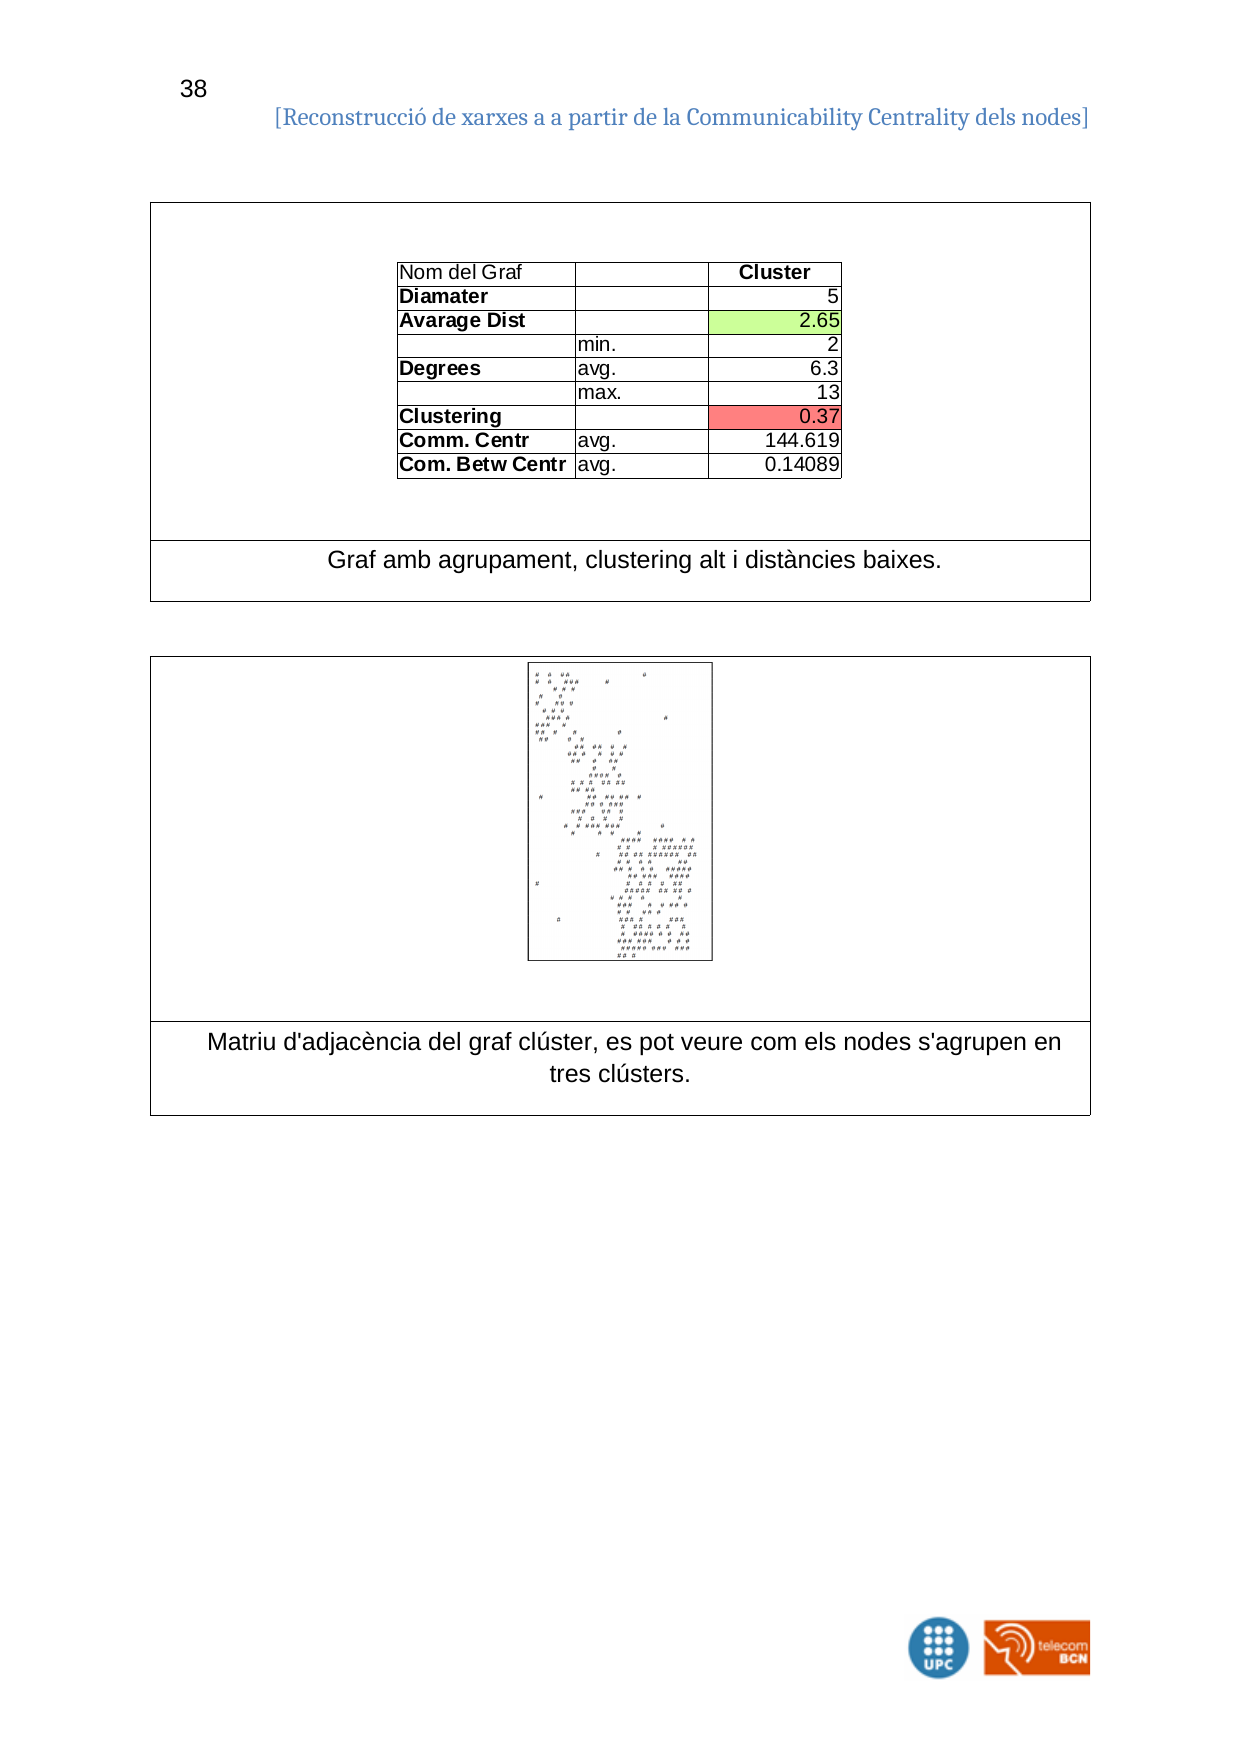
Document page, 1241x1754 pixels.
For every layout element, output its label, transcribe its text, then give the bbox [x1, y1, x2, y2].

table_cell Matriu d'adjacència del graf clúster, es pot veure com els nodes s'agrupen en tres clústers. [151, 1022, 1090, 1115]
picture [904, 1614, 1091, 1681]
table_header [151, 657, 1090, 1021]
picture [527, 662, 713, 961]
table_header [151, 203, 1090, 539]
table_cell Graf amb agrupament, clustering alt i distàncies baixes. [151, 541, 1090, 601]
